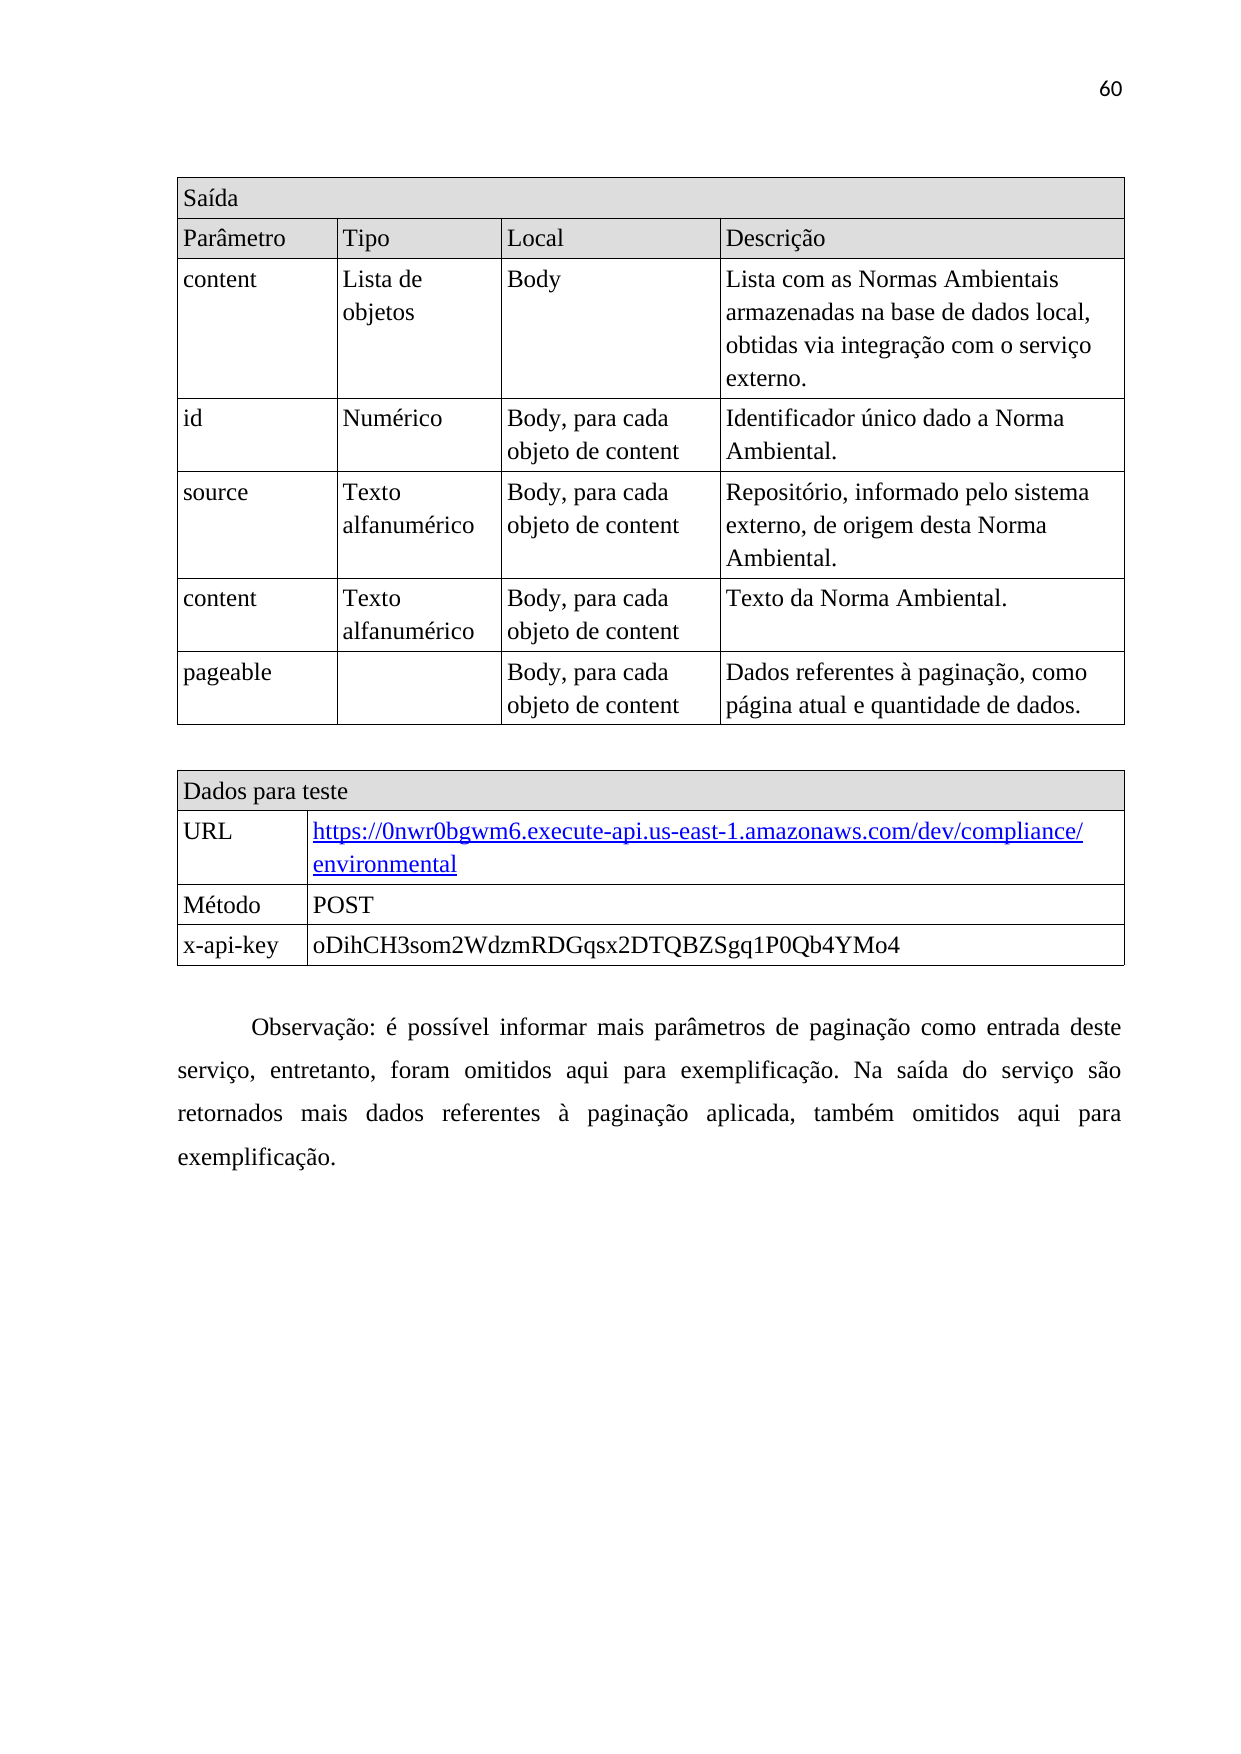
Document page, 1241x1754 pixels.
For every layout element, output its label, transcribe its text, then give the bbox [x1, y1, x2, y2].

table_header Saída [178, 178, 1124, 218]
table_cell Identificador único dado a Norma Ambiental. [721, 399, 1124, 471]
table_cell Local [502, 219, 720, 258]
table_cell Body, para cada objeto de content [502, 399, 720, 471]
table_cell Lista com as Normas Ambientais armazenadas na base de dados local, obtidas via integração com o serviço externo. [721, 259, 1124, 397]
table_cell Descrição [721, 219, 1124, 258]
table_header Dados para teste [178, 771, 1124, 810]
table_cell URL [178, 811, 307, 884]
table_cell id [178, 399, 337, 471]
table_cell x-api-key [178, 925, 307, 965]
table_cell oDihCH3som2WdzmRDGqsx2DTQBZSgq1P0Qb4YMo4 [308, 925, 1124, 965]
table_cell source [178, 472, 337, 577]
table_cell pageable [178, 652, 337, 724]
table_cell Texto alfanumérico [338, 579, 501, 651]
table_cell Texto da Norma Ambiental. [721, 579, 1124, 651]
table_cell Texto alfanumérico [338, 472, 501, 577]
table_cell Tipo [338, 219, 501, 258]
table_cell Body, para cada objeto de content [502, 652, 720, 724]
table_cell Repositório, informado pelo sistema externo, de origem desta Norma Ambiental. [721, 472, 1124, 577]
table_cell Parâmetro [178, 219, 337, 258]
table_cell Body [502, 259, 720, 397]
table_cell content [178, 259, 337, 397]
table_cell Lista de objetos [338, 259, 501, 397]
table_cell Body, para cada objeto de content [502, 472, 720, 577]
table_cell Dados referentes à paginação, como página atual e quantidade de dados. [721, 652, 1124, 724]
table_cell content [178, 579, 337, 651]
text Observação: é possível informar mais parâmetros de paginação como entrada deste serviço, entretanto, foram omitidos aqui para exemplificação. Na saída do serviço são retornados mais dados referentes à paginação aplicada, também omitidos aqui para exemplificação. [177, 1012, 1122, 1170]
table_cell Método [178, 885, 307, 924]
table_cell POST [308, 885, 1124, 924]
table_cell Body, para cada objeto de content [502, 579, 720, 651]
table_cell Numérico [338, 399, 501, 471]
table_cell [338, 652, 501, 724]
table_cell https://0nwr0bgwm6.execute-api.us-east-1.amazonaws.com/dev/compliance/environmental [308, 811, 1124, 884]
